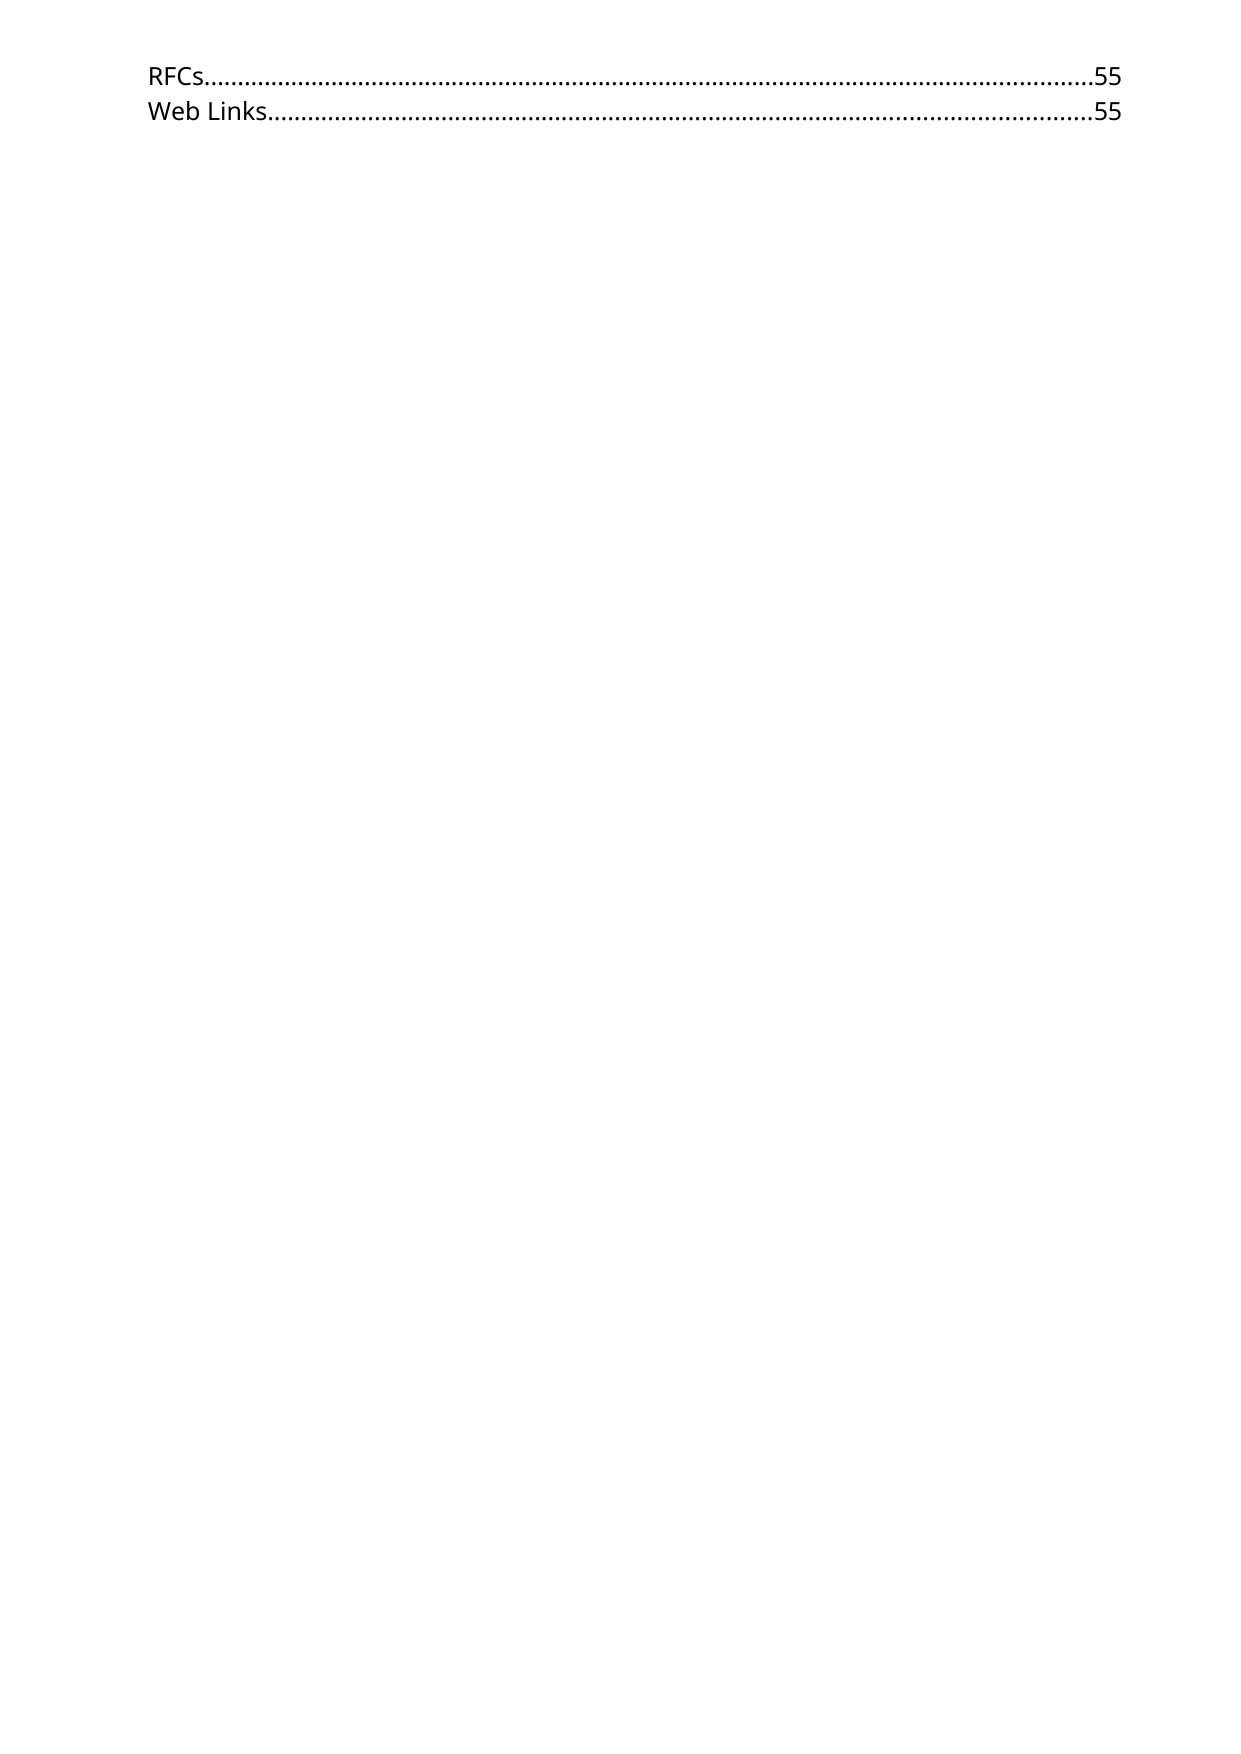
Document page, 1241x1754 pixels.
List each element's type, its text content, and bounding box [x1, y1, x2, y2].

text RFCs 55 [148, 59, 1122, 93]
text Web Links 55 [148, 93, 1122, 127]
